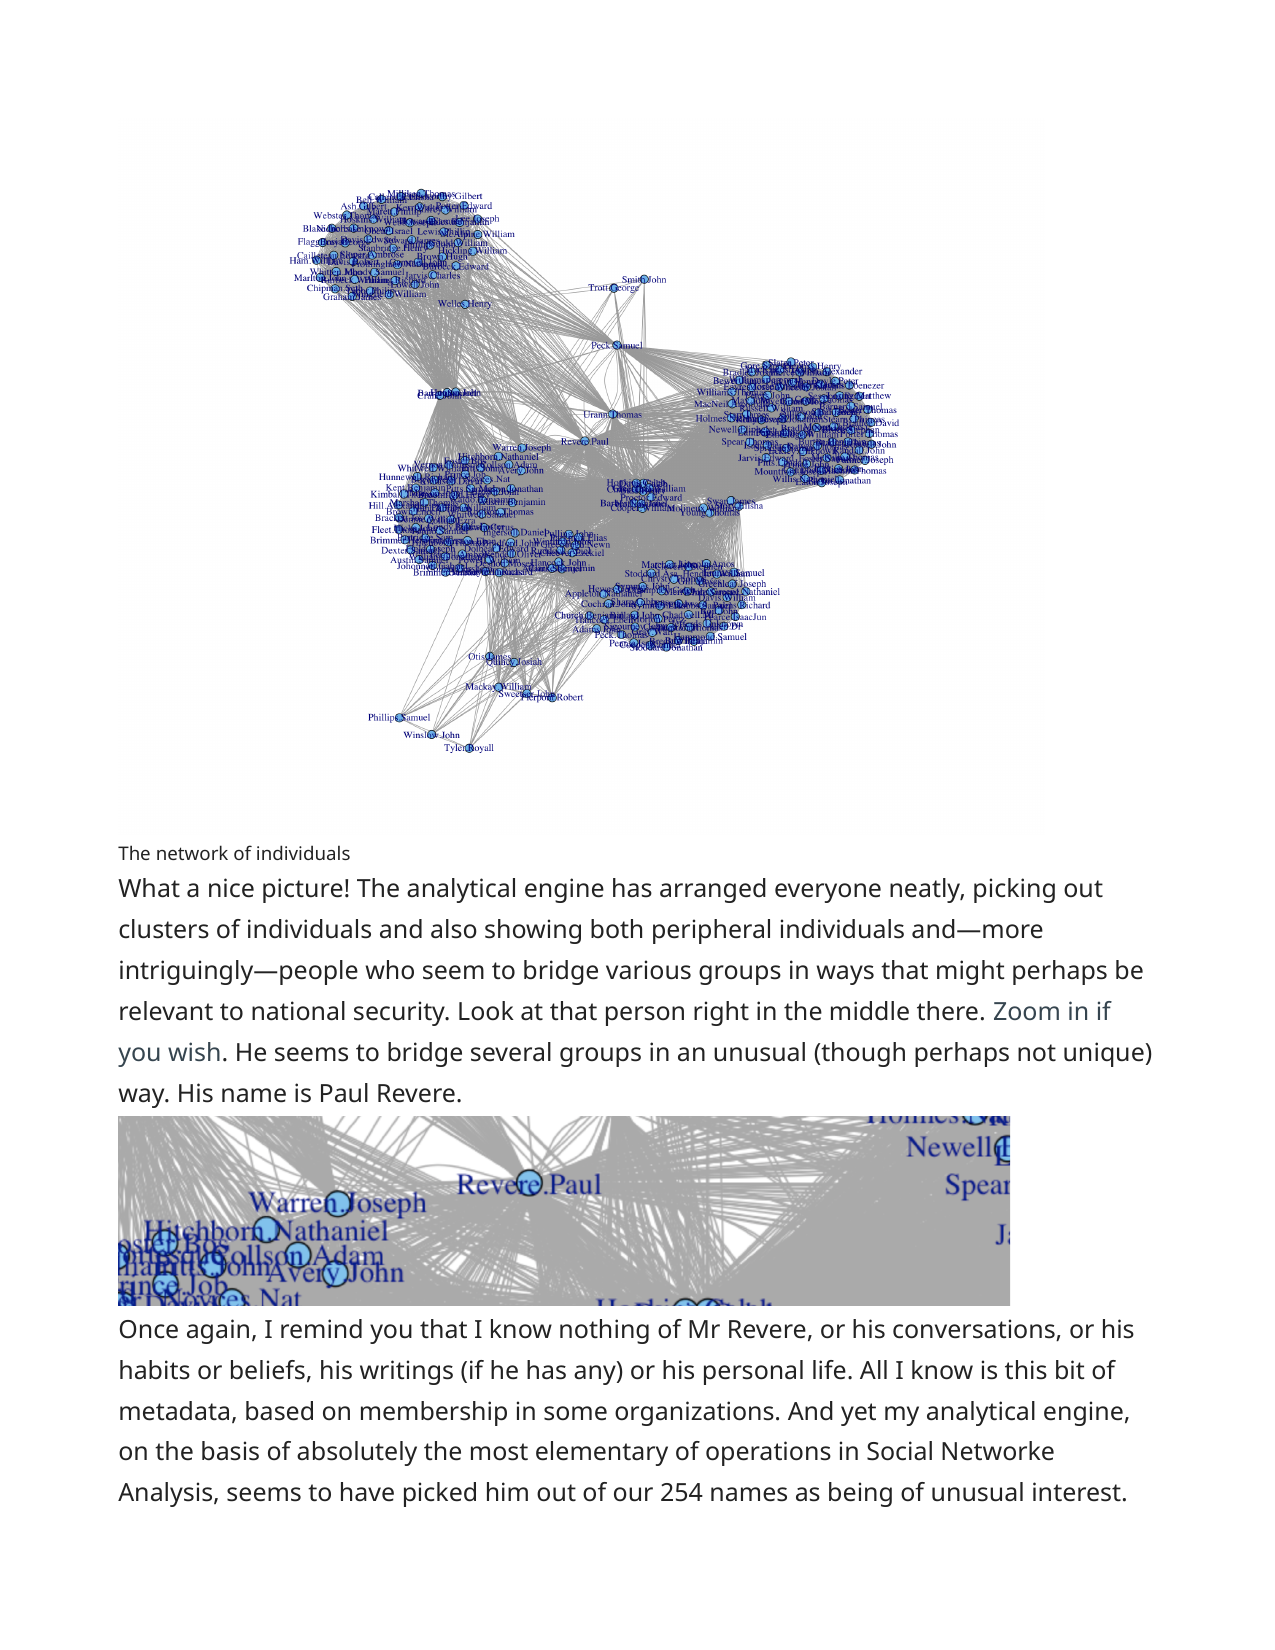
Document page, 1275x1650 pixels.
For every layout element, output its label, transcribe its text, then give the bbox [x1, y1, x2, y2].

text Once again, I remind you that I know nothing of Mr Revere, or his conversations, or his habits or beliefs, his writings (if he has any) or his personal life. All I know is this bit of metadata, based on membership in some organizations. And yet my analytical engine, on the basis of absolutely the most elementary of operations in Social Networke Analysis, seems to have picked him out of our 254 names as being of unusual interest. [118, 1311, 1157, 1509]
text The network of individuals [118, 840, 1157, 866]
picture [118, 118, 1045, 835]
picture [118, 1116, 1011, 1306]
text What a nice picture! The analytical engine has arranged everyone neatly, picking out clusters of individuals and also showing both peripheral individuals and—more intriguingly—people who seem to bridge various groups in ways that might perhaps be relevant to national security. Look at that person right in the middle there. Zoom in if you wish. He seems to bridge several groups in an unusual (though perhaps not unique) way. His name is Paul Revere. [118, 871, 1157, 1109]
